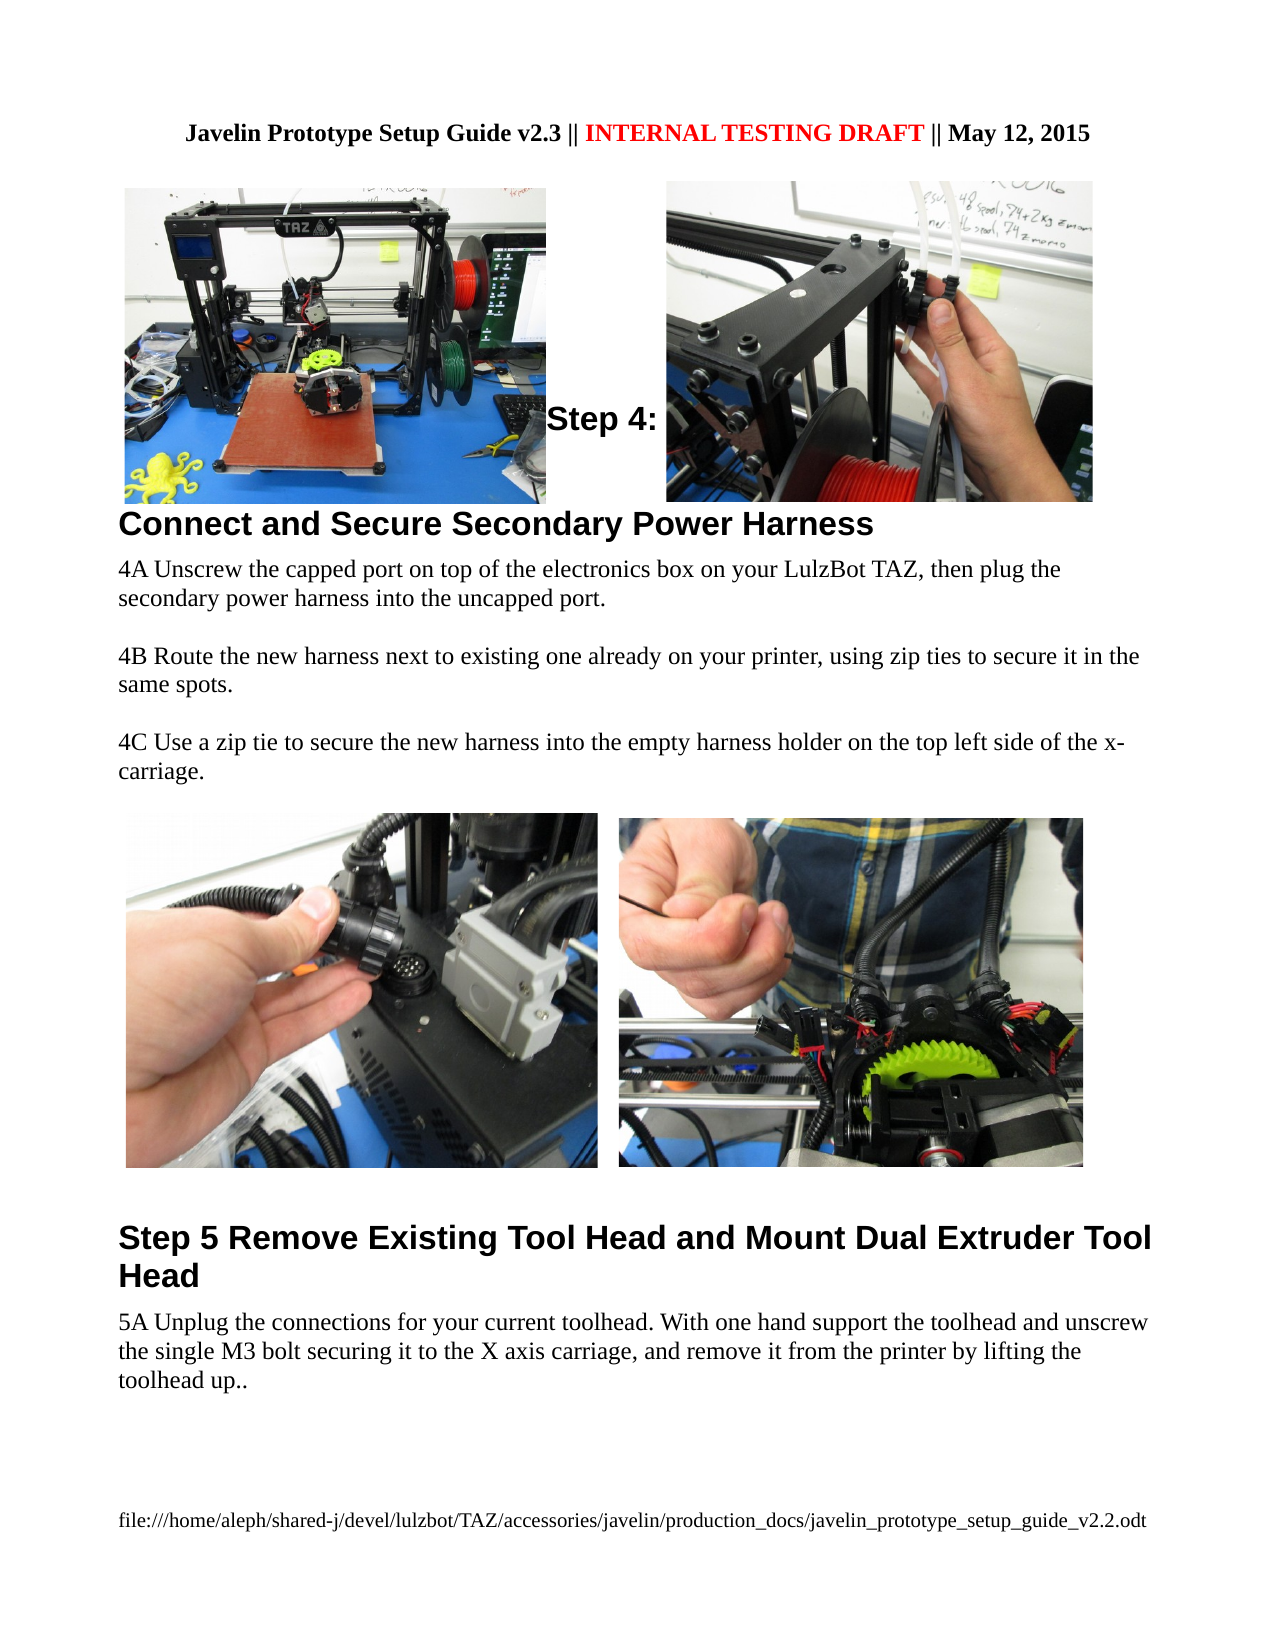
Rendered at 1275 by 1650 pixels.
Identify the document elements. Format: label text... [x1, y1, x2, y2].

picture [618, 818, 1084, 1167]
text 4A Unscrew the capped port on top of the electronics box on your LulzBot TAZ, then plug the secondary power harness into the uncapped port. [118, 554, 1157, 612]
text 5A Unplug the connections for your current toolhead. With one hand support the toolhead and unscrew the single M3 bolt securing it to the X axis carriage, and remove it from the printer by lifting the toolhead up.. [118, 1307, 1157, 1393]
subtitle Step 5 Remove Existing Tool Head and Mount Dual Extruder Tool Head [118, 1217, 1157, 1295]
subtitle Step 4: Connect and Secure Secondary Power Harness [118, 398, 1157, 542]
picture [125, 813, 598, 1168]
text 4B Route the new harness next to existing one already on your printer, using zip ties to secure it in the same spots. [118, 641, 1157, 698]
picture [666, 181, 1093, 502]
picture [124, 188, 546, 504]
text 4C Use a zip tie to secure the new harness into the empty harness holder on the top left side of the x-carriage. [118, 727, 1157, 784]
